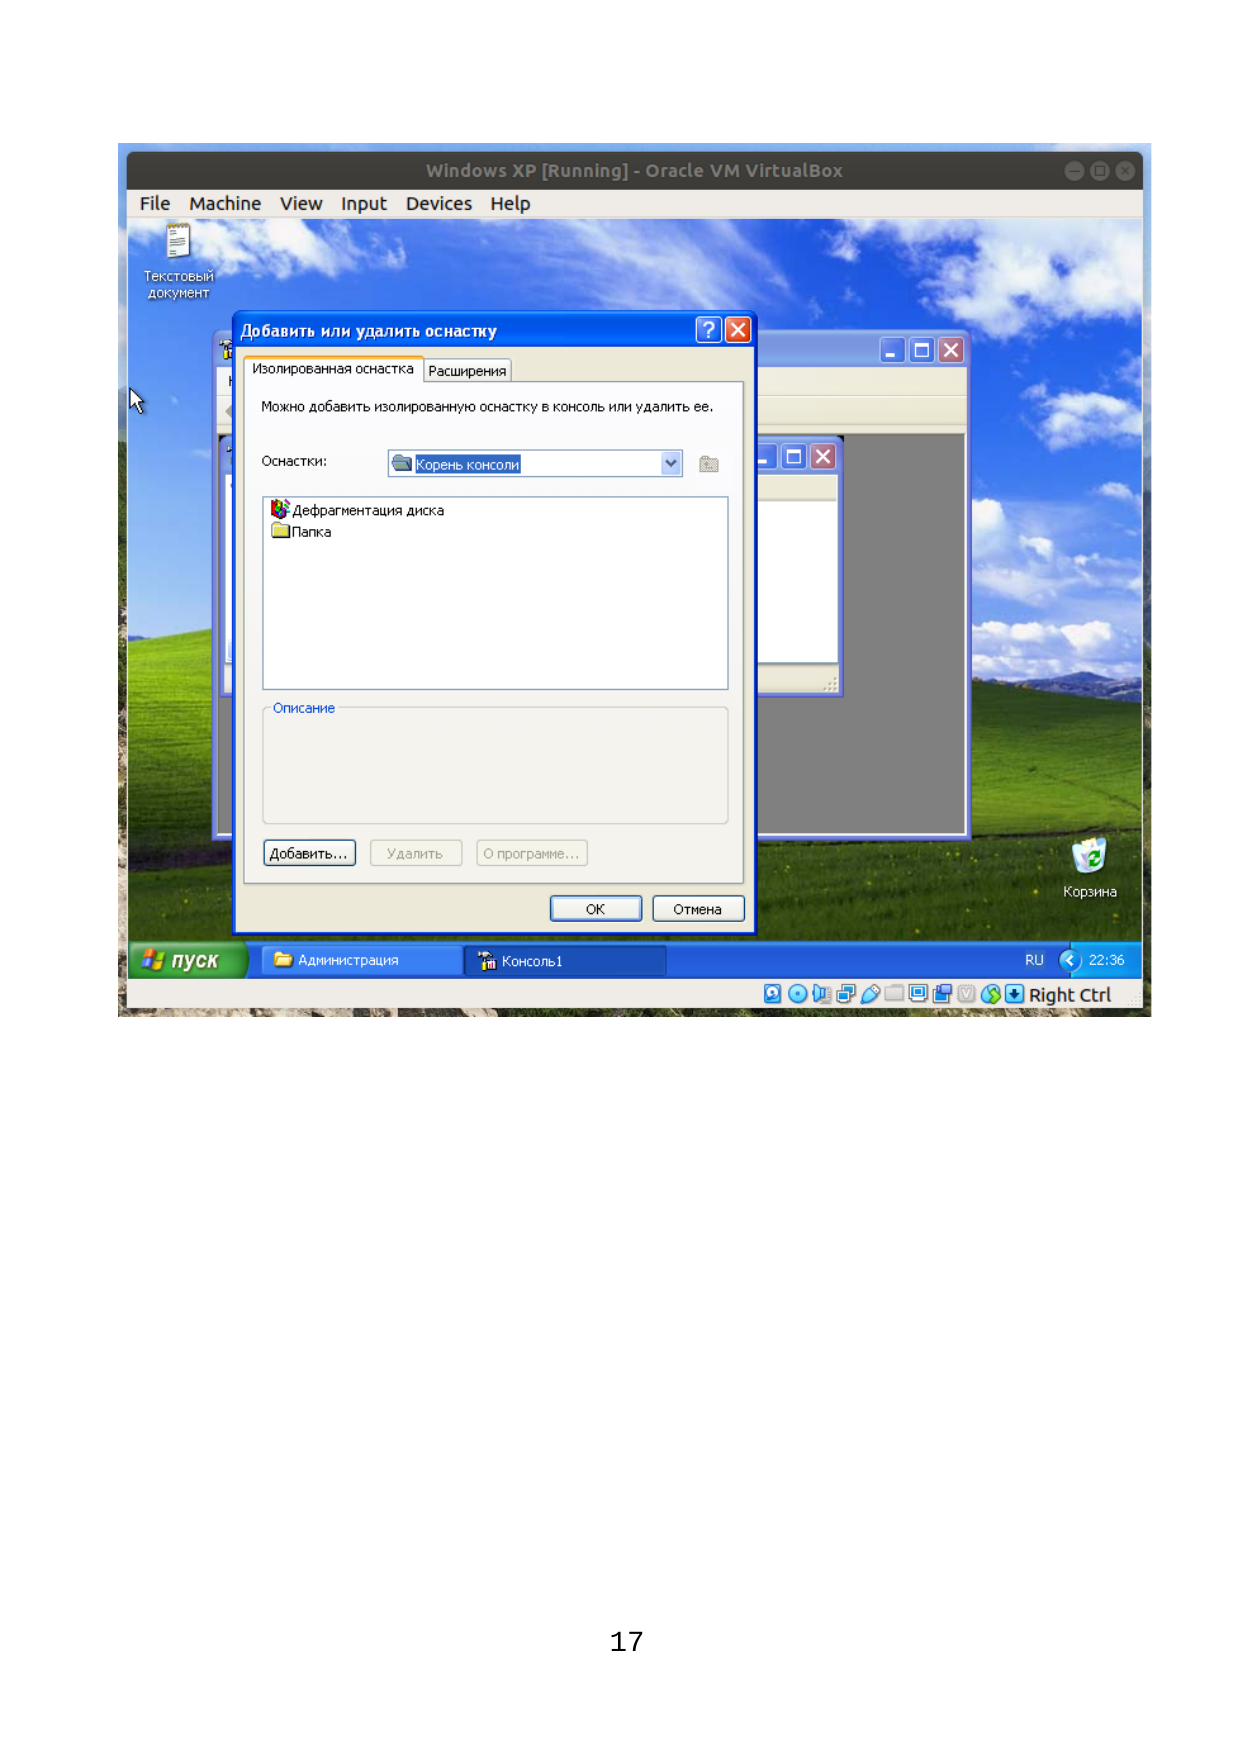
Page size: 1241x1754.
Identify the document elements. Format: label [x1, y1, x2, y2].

picture [118, 143, 1152, 1017]
